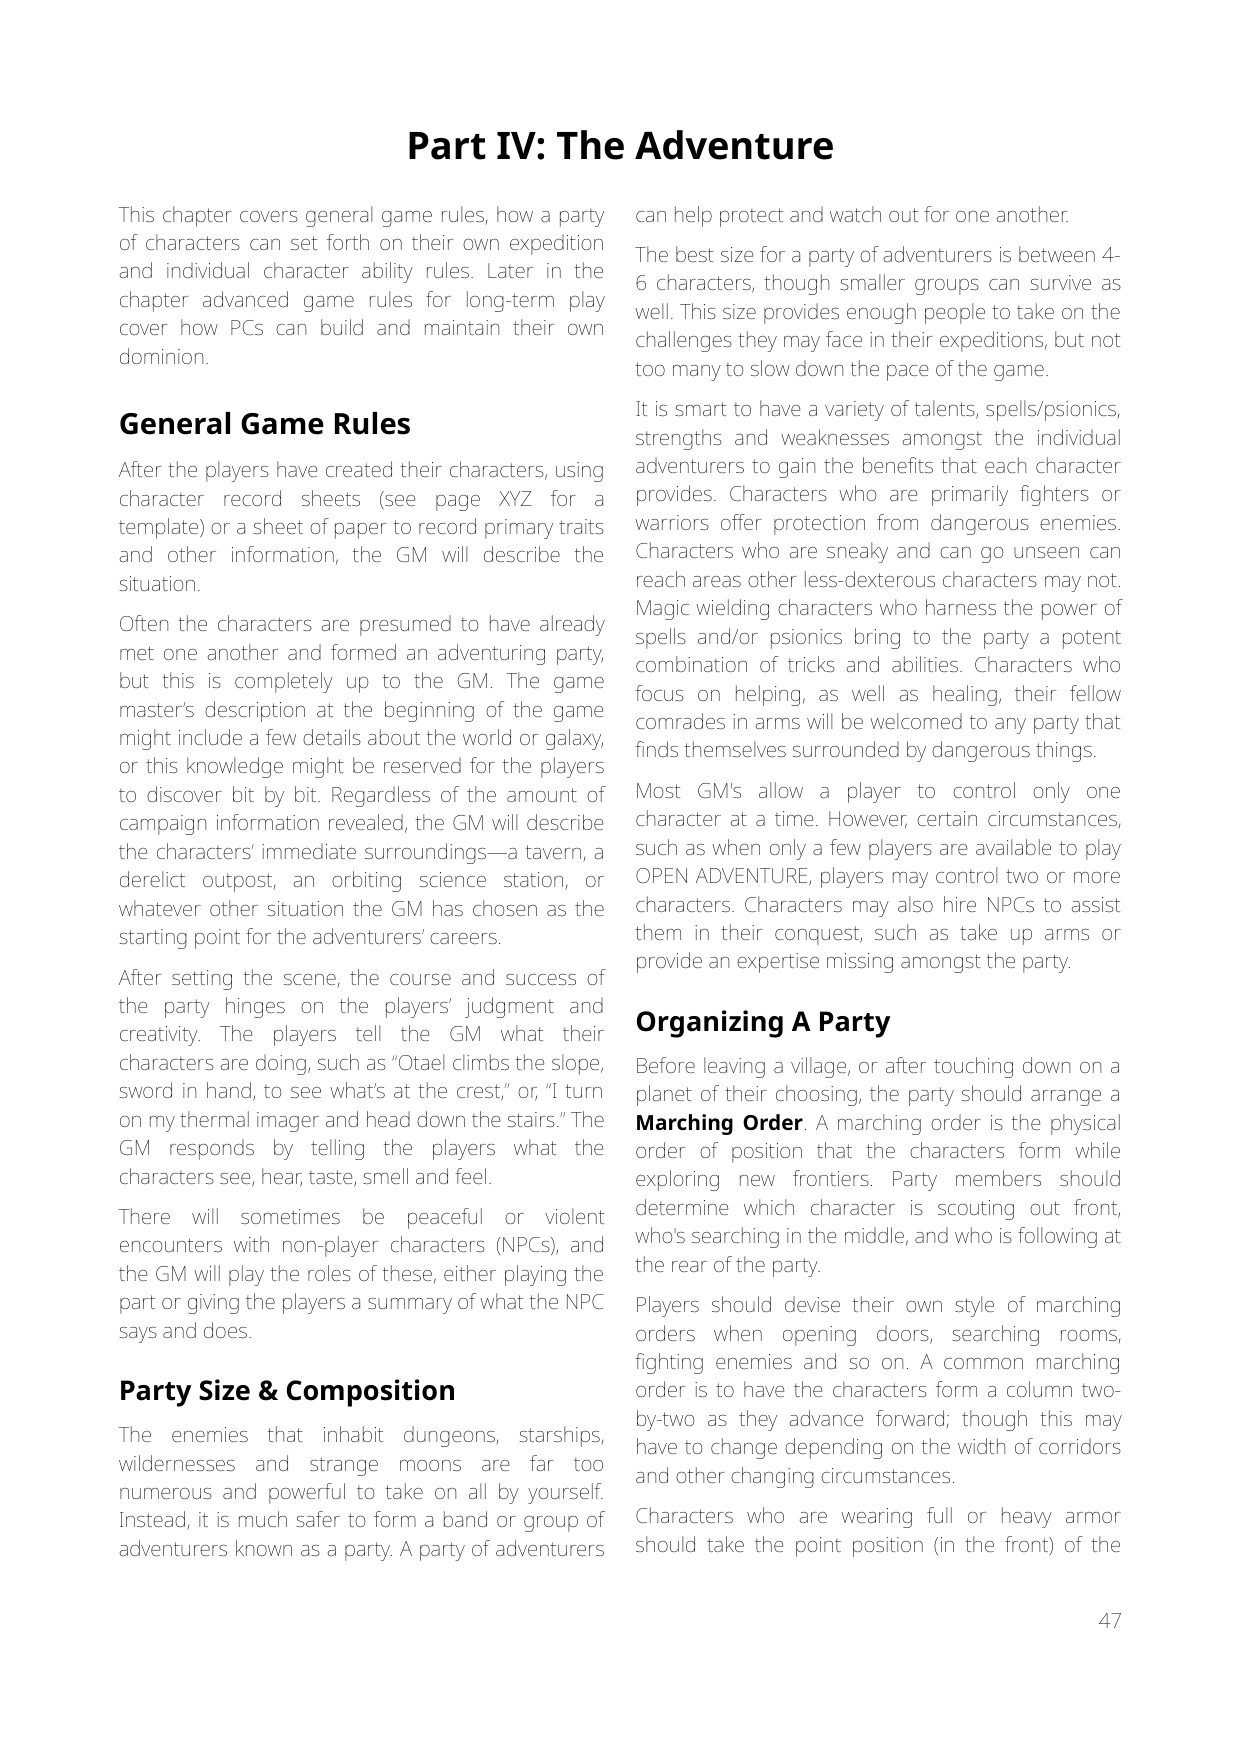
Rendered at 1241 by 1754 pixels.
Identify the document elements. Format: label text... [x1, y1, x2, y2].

text Party Size & Composition [118, 1371, 605, 1408]
text There will sometimes be peaceful or violent encounters with non-player characters (NPCs), and the GM will play the roles of these, either playing the part or giving the players a summary of what the NPC says and does. [118, 1202, 605, 1344]
text Before leaving a village, or after touching down on a planet of their choosing, the party should arrange a Marching Order. A marching order is the physical order of position that the characters form while exploring new frontiers. Party members should determine which character is scouting out front, who's searching in the middle, and who is following at the rear of the party. [635, 1051, 1122, 1278]
text It is smart to have a variety of talents, spells/psionics, strengths and weaknesses amongst the individual adventurers to gain the benefits that each character provides. Characters who are primarily fighters or warriors offer protection from dangerous enemies. Characters who are sneaky and can go unseen can reach areas other less-dexterous characters may not. Magic wielding characters who harness the power of spells and/or psionics bring to the party a potent combination of tricks and abilities. Characters who focus on helping, as well as healing, their fellow comrades in arms will be welcomed to any party that finds themselves surrounded by dangerous things. [635, 394, 1122, 764]
text The best size for a party of adventurers is between 4-6 characters, though smaller groups can survive as well. This size provides enough people to take on the challenges they may face in their expeditions, but not too many to slow down the pace of the game. [635, 240, 1122, 382]
text Players should devise their own style of marching orders when opening doors, searching rooms, fighting enemies and so on. A common marching order is to have the characters form a column two-by-two as they advance forward; though this may have to change depending on the width of corridors and other changing circumstances. [635, 1290, 1122, 1489]
subtitle General Game Rules [118, 403, 605, 443]
text After setting the scene, the course and success of the party hinges on the players’ judgment and creativity. The players tell the GM what their characters are doing, such as “Otael climbs the slope, sword in hand, to see what’s at the crest,” or, “I turn on my thermal imager and head down the stairs.” The GM responds by telling the players what the characters see, hear, taste, smell and feel. [118, 963, 605, 1190]
text Most GM's allow a player to control only one character at a time. However, certain circumstances, such as when only a few players are available to play OPEN ADVENTURE, players may control two or more characters. Characters may also hire NPCs to assist them in their conquest, such as take up arms or provide an expertise missing amongst the party. [635, 776, 1122, 975]
text can help protect and watch out for one another. [635, 200, 1122, 228]
text Characters who are wearing full or heavy armor should take the point position (in the front) of the [635, 1501, 1122, 1558]
text This chapter covers general game rules, how a party of characters can set forth on their own expedition and individual character ability rules. Later in the chapter advanced game rules for long-term play cover how PCs can build and maintain their own dominion. [118, 200, 605, 370]
text Organizing A Party [635, 1002, 1122, 1039]
text After the players have created their characters, using character record sheets (see page XYZ for a template) or a sheet of paper to record primary traits and other information, the GM will describe the situation. [118, 455, 605, 597]
text Often the characters are presumed to have already met one another and formed an adventuring party, but this is completely up to the GM. The game master’s description at the beginning of the game might include a few details about the world or galaxy, or this knowledge might be reserved for the players to discover bit by bit. Regardless of the amount of campaign information revealed, the GM will describe the characters’ immediate surroundings—a tavern, a derelict outpost, an orbiting science station, or whatever other situation the GM has chosen as the starting point for the adventurers’ careers. [118, 609, 605, 951]
text The enemies that inhabit dungeons, starships, wildernesses and strange moons are far too numerous and powerful to take on all by yourself. Instead, it is much safer to form a band or group of adventurers known as a party. A party of adventurers [118, 1420, 605, 1562]
